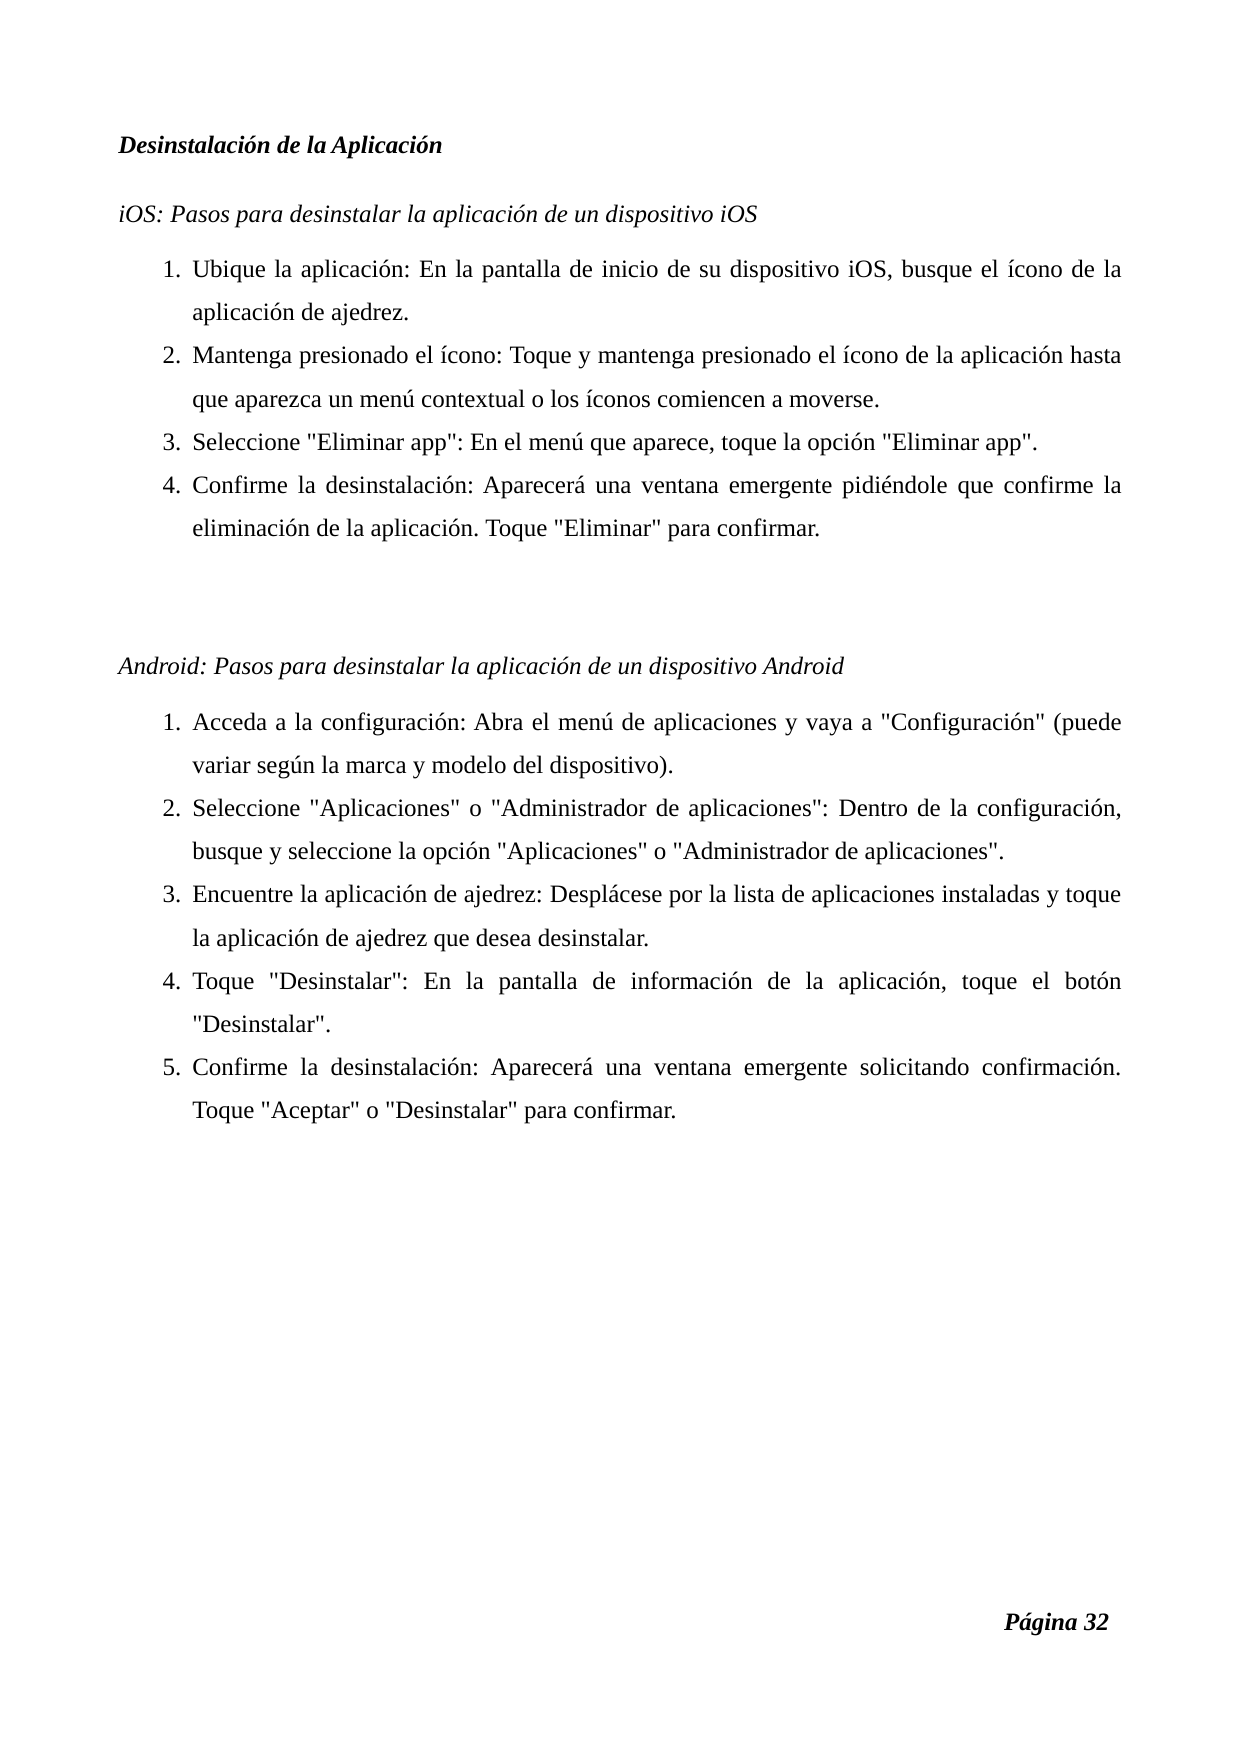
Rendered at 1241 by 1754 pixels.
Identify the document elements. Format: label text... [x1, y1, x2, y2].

subtitle iOS: Pasos para desinstalar la aplicación de un dispositivo iOS [118, 199, 1122, 227]
list Seleccione "Eliminar app": En el menú que aparece, toque la opción "Eliminar app". [162, 427, 1122, 456]
subtitle Desinstalación de la Aplicación [118, 131, 1122, 159]
list Ubique la aplicación: En la pantalla de inicio de su dispositivo iOS, busque el ícono de la aplicación de ajedrez. [162, 254, 1122, 326]
list Toque "Desinstalar": En la pantalla de información de la aplicación, toque el botón "Desinstalar". [162, 966, 1122, 1038]
list Confirme la desinstalación: Aparecerá una ventana emergente pidiéndole que confirme la eliminación de la aplicación. Toque "Eliminar" para confirmar. [162, 470, 1122, 542]
list Mantenga presionado el ícono: Toque y mantenga presionado el ícono de la aplicación hasta que aparezca un menú contextual o los íconos comiencen a moverse. [162, 341, 1122, 412]
list Acceda a la configuración: Abra el menú de aplicaciones y vaya a "Configuración" (puede variar según la marca y modelo del dispositivo). [162, 707, 1122, 779]
list Confirme la desinstalación: Aparecerá una ventana emergente solicitando confirmación. Toque "Aceptar" o "Desinstalar" para confirmar. [162, 1052, 1122, 1124]
list Seleccione "Aplicaciones" o "Administrador de aplicaciones": Dentro de la configuración, busque y seleccione la opción "Aplicaciones" o "Administrador de aplicaciones". [162, 793, 1122, 865]
list Encuentre la aplicación de ajedrez: Desplácese por la lista de aplicaciones instaladas y toque la aplicación de ajedrez que desea desinstalar. [162, 879, 1122, 951]
subtitle Android: Pasos para desinstalar la aplicación de un dispositivo Android [118, 651, 1122, 680]
